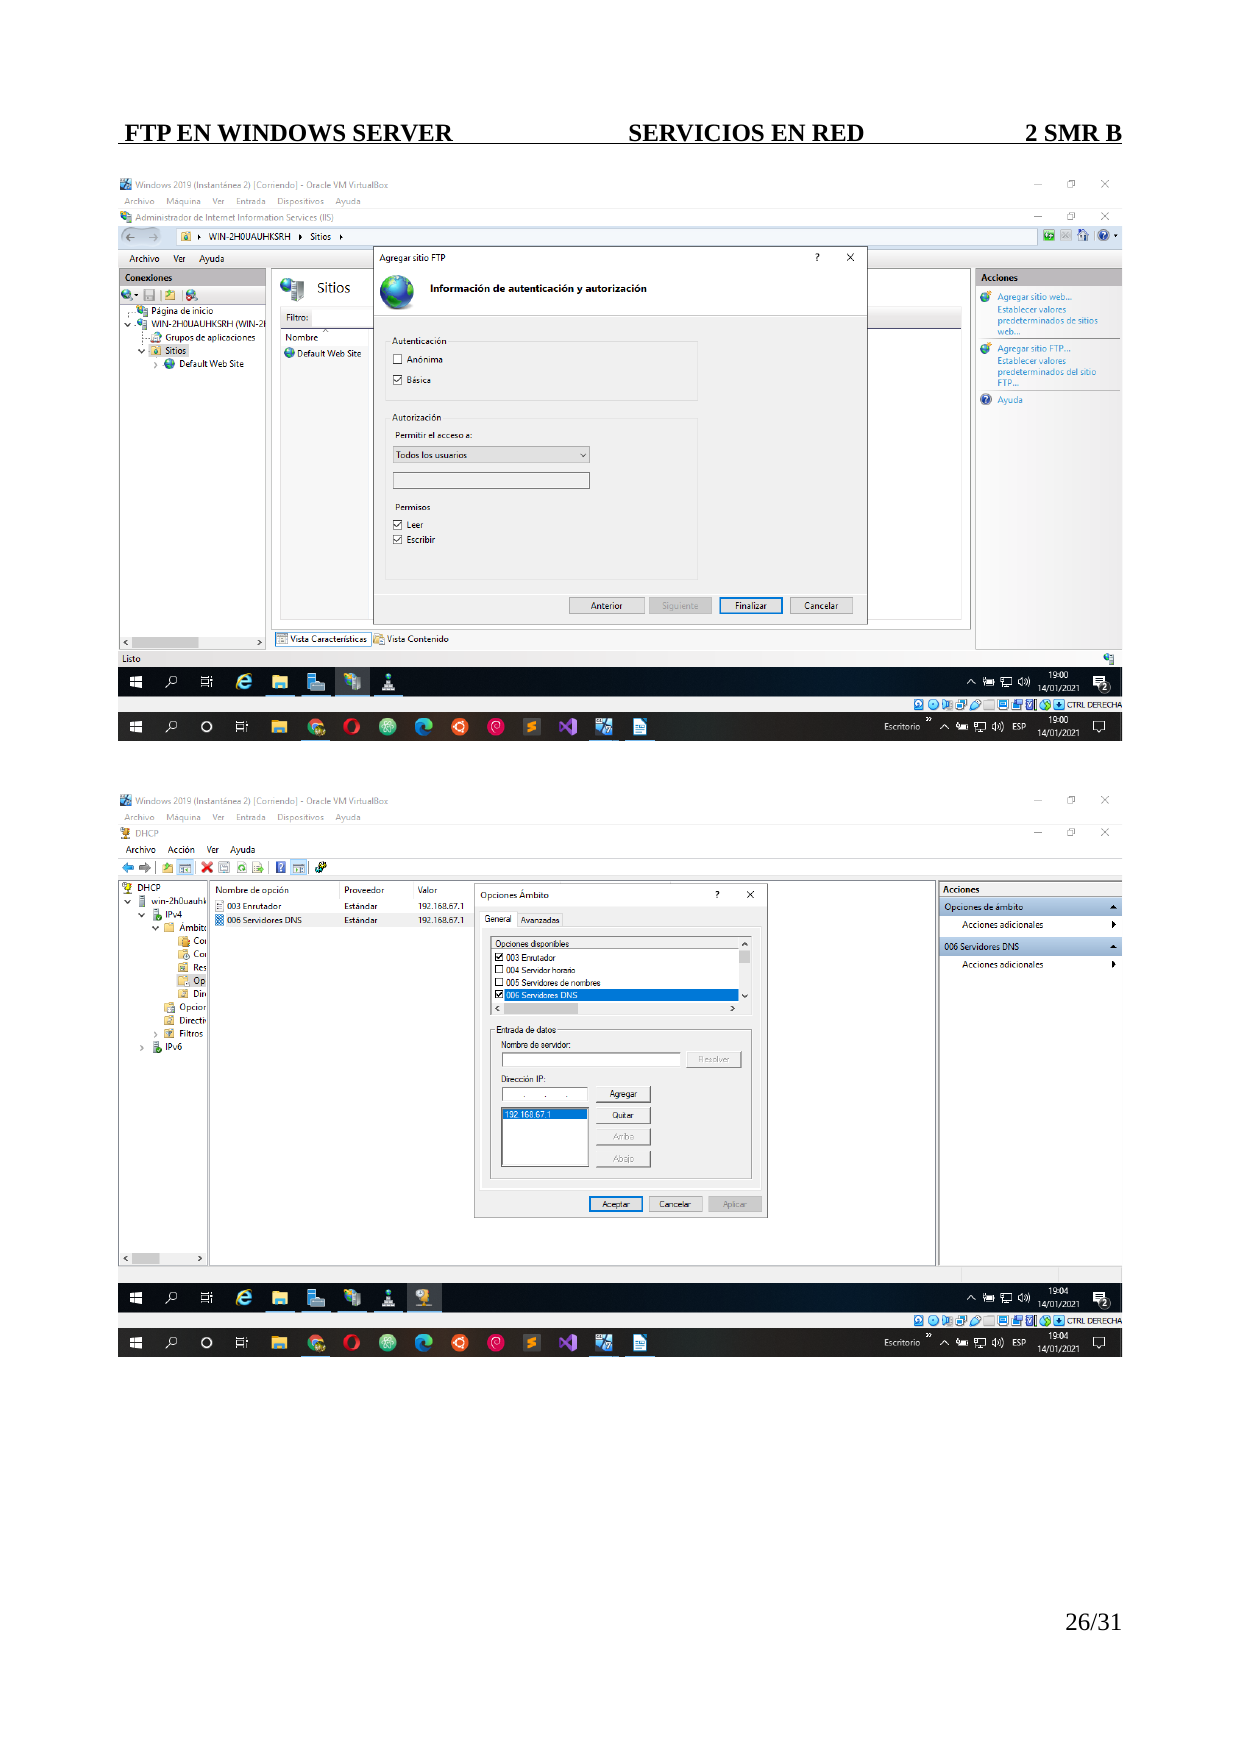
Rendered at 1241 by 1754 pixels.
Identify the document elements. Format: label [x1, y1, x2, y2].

picture [118, 792, 1123, 1357]
picture [118, 176, 1123, 741]
